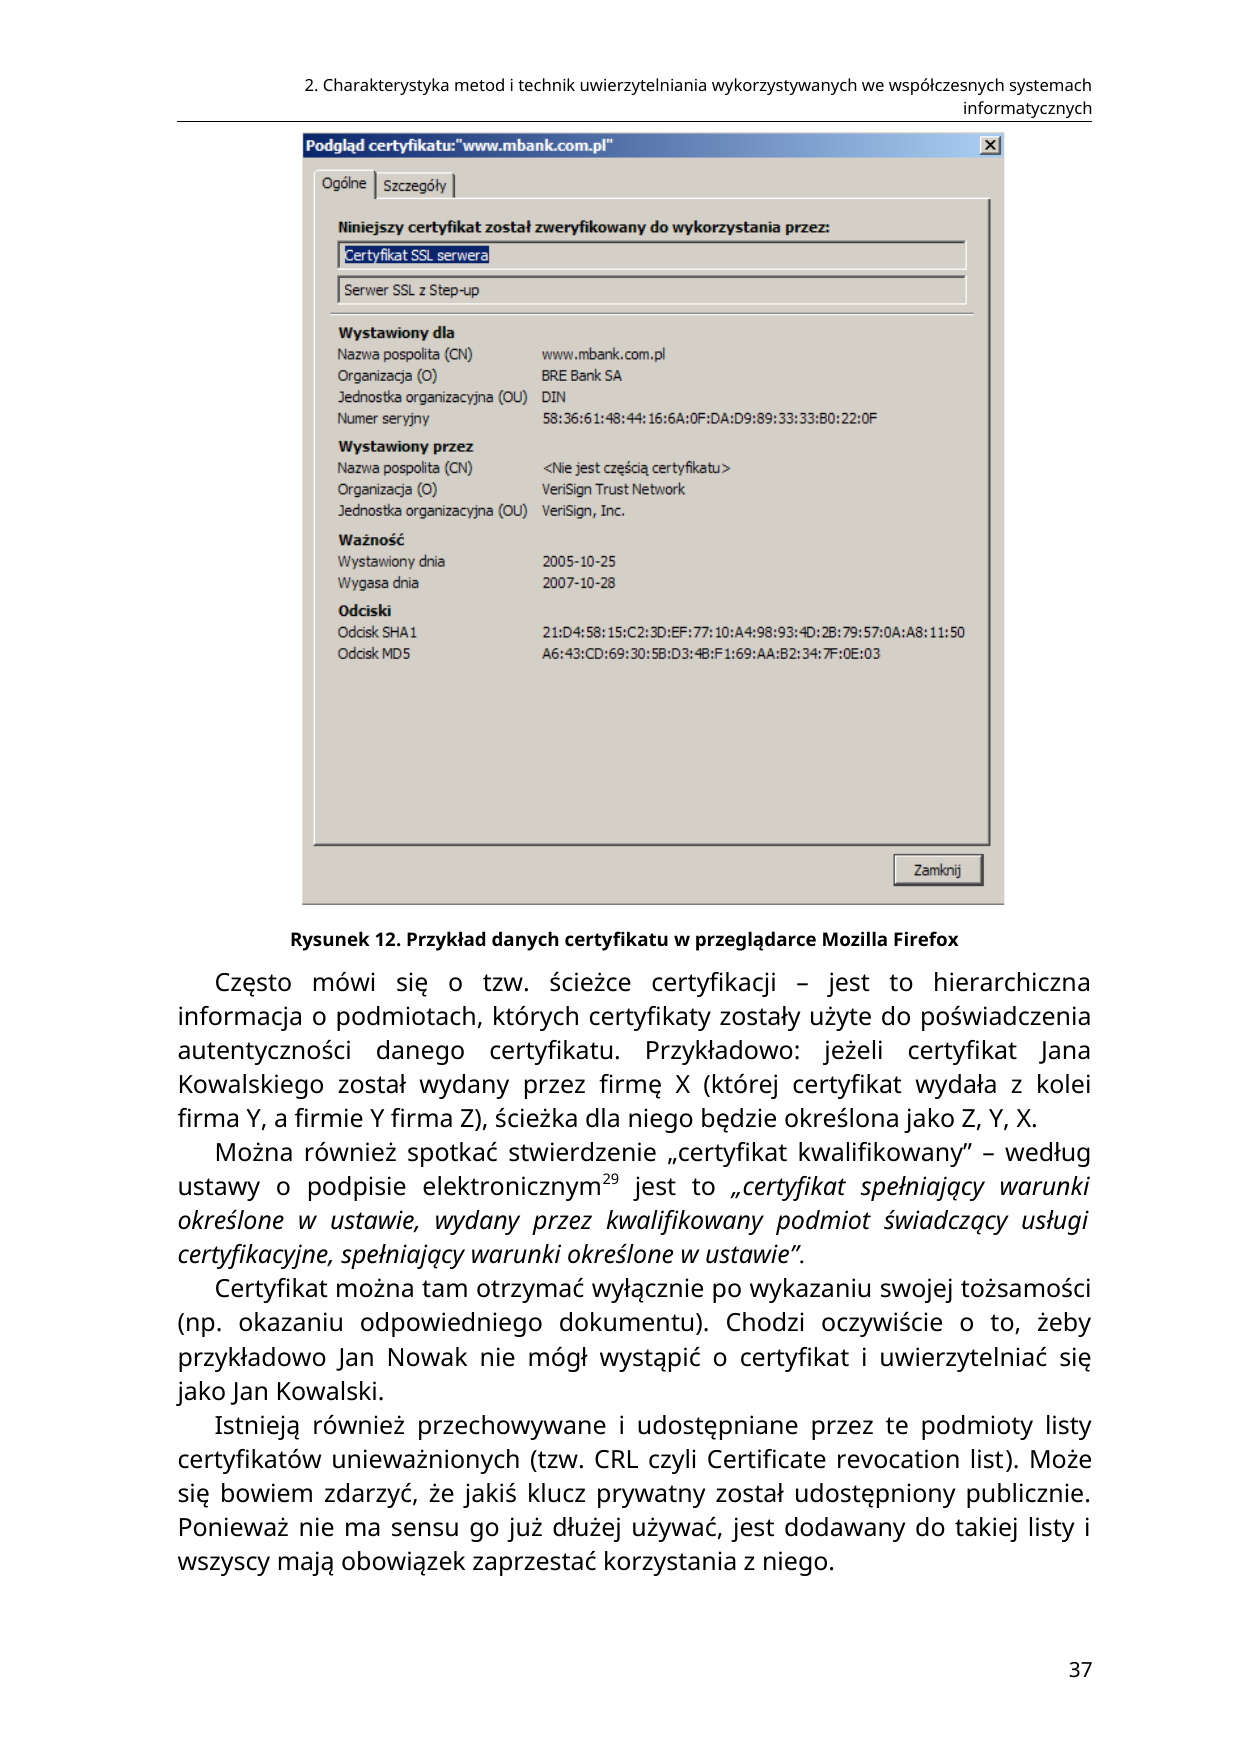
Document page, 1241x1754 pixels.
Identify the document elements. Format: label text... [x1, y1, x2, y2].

text Istnieją również przechowywane i udostępniane przez te podmioty listy certyfikatów unieważnionych (tzw. CRL czyli Certificate revocation list). Może się bowiem zdarzyć, że jakiś klucz prywatny został udostępniony publicznie. Ponieważ nie ma sensu go już dłużej używać, jest dodawany do takiej listy i wszyscy mają obowiązek zaprzestać korzystania z niego. [177, 1407, 1092, 1578]
picture [302, 131, 1005, 905]
text Można również spotkać stwierdzenie „certyfikat kwalifikowany” – według ustawy o podpisie elektronicznym29 jest to „certyfikat spełniający warunki określone w ustawie, wydany przez kwalifikowany podmiot świadczący usługi certyfikacyjne, spełniający warunki określone w ustawie”. [177, 1135, 1092, 1271]
text Często mówi się o tzw. ścieżce certyfikacji – jest to hierarchiczna informacja o podmiotach, których certyfikaty zostały użyte do poświadczenia autentyczności danego certyfikatu. Przykładowo: jeżeli certyfikat Jana Kowalskiego został wydany przez firmę X (której certyfikat wydała z kolei firma Y, a firmie Y firma Z), ścieżka dla niego będzie określona jako Z, Y, X. [177, 964, 1092, 1135]
text Certyfikat można tam otrzymać wyłącznie po wykazaniu swojej tożsamości (np. okazaniu odpowiedniego dokumentu). Chodzi oczywiście o to, żeby przykładowo Jan Nowak nie mógł wystąpić o certyfikat i uwierzytelniać się jako Jan Kowalski. [177, 1271, 1092, 1407]
text Rysunek 12. Przykład danych certyfikatu w przeglądarce Mozilla Firefox [290, 926, 1021, 952]
